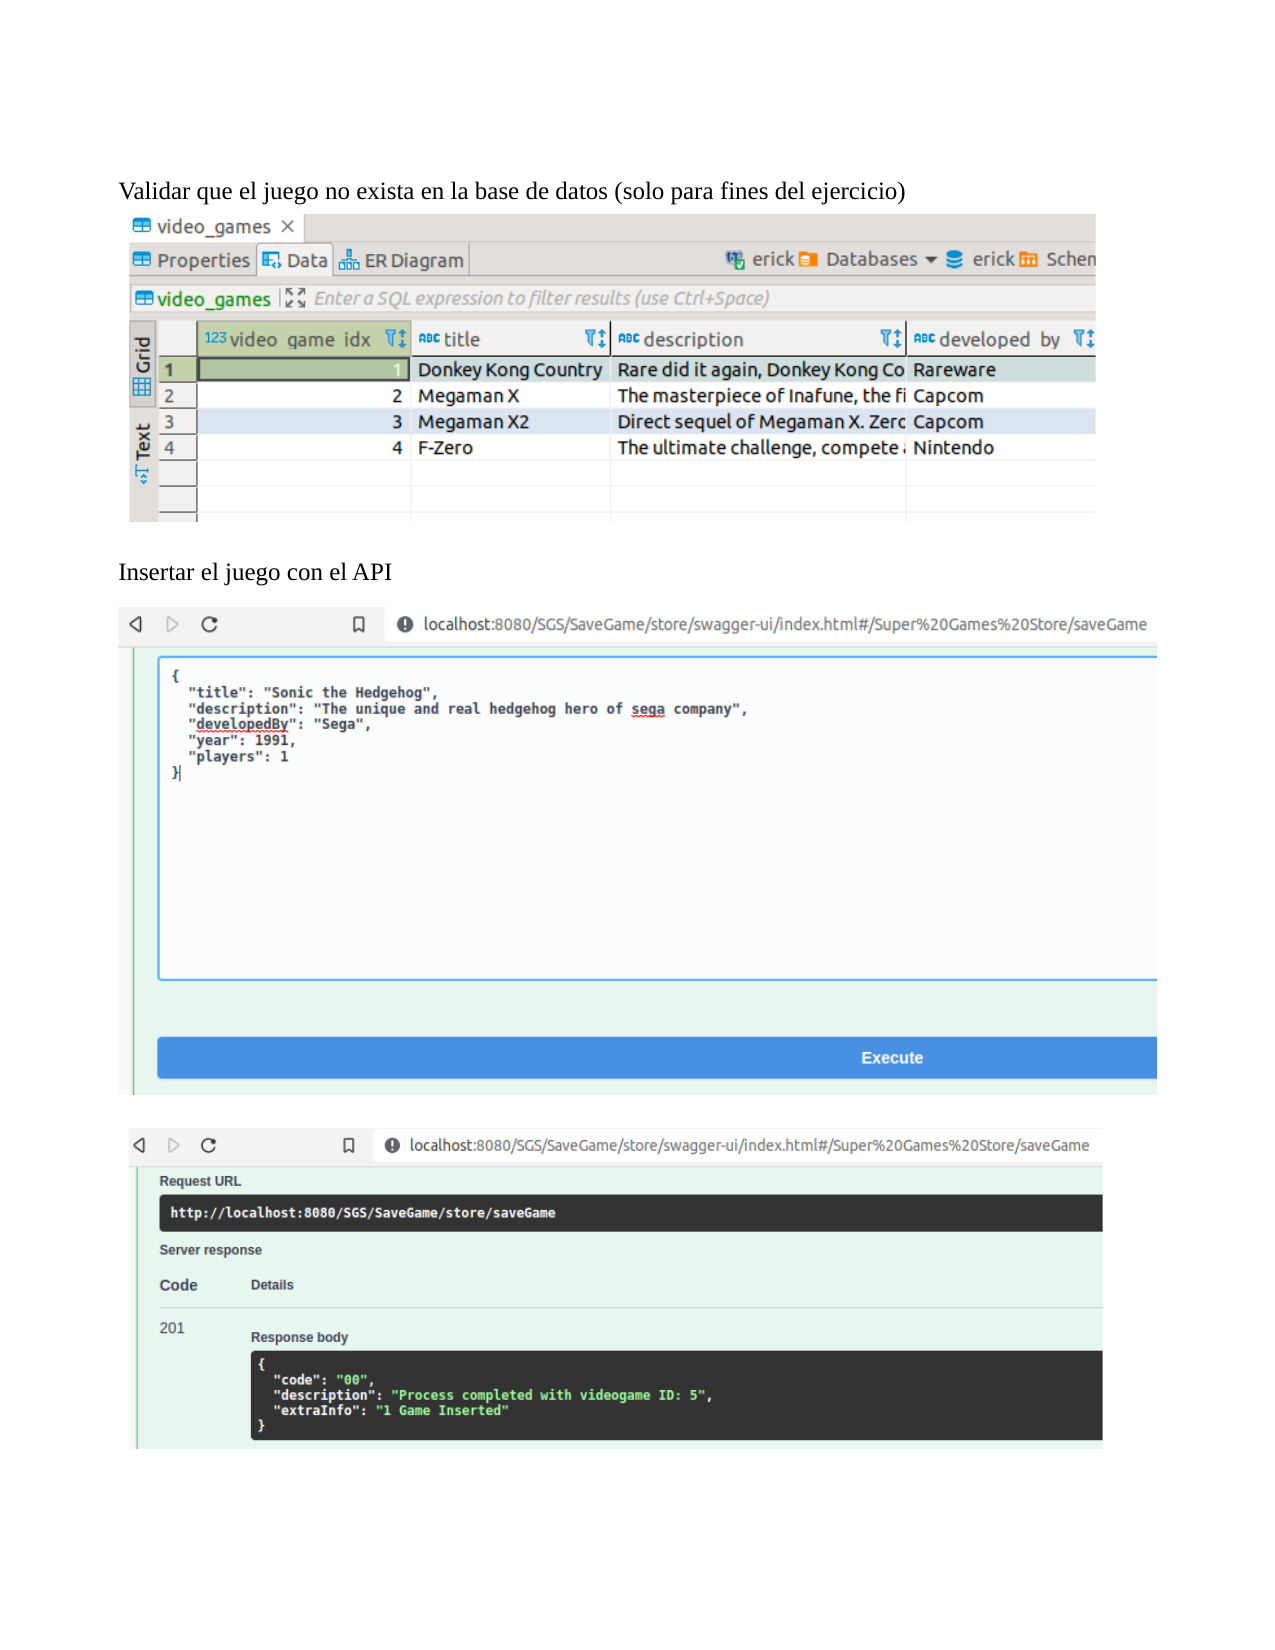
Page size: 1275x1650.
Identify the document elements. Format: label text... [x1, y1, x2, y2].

picture [118, 607, 1157, 1095]
text Insertar el juego con el API [118, 557, 1157, 586]
picture [129, 214, 1096, 522]
picture [128, 1128, 1103, 1449]
text Validar que el juego no exista en la base de datos (solo para fines del ejercicio) [118, 176, 1157, 205]
